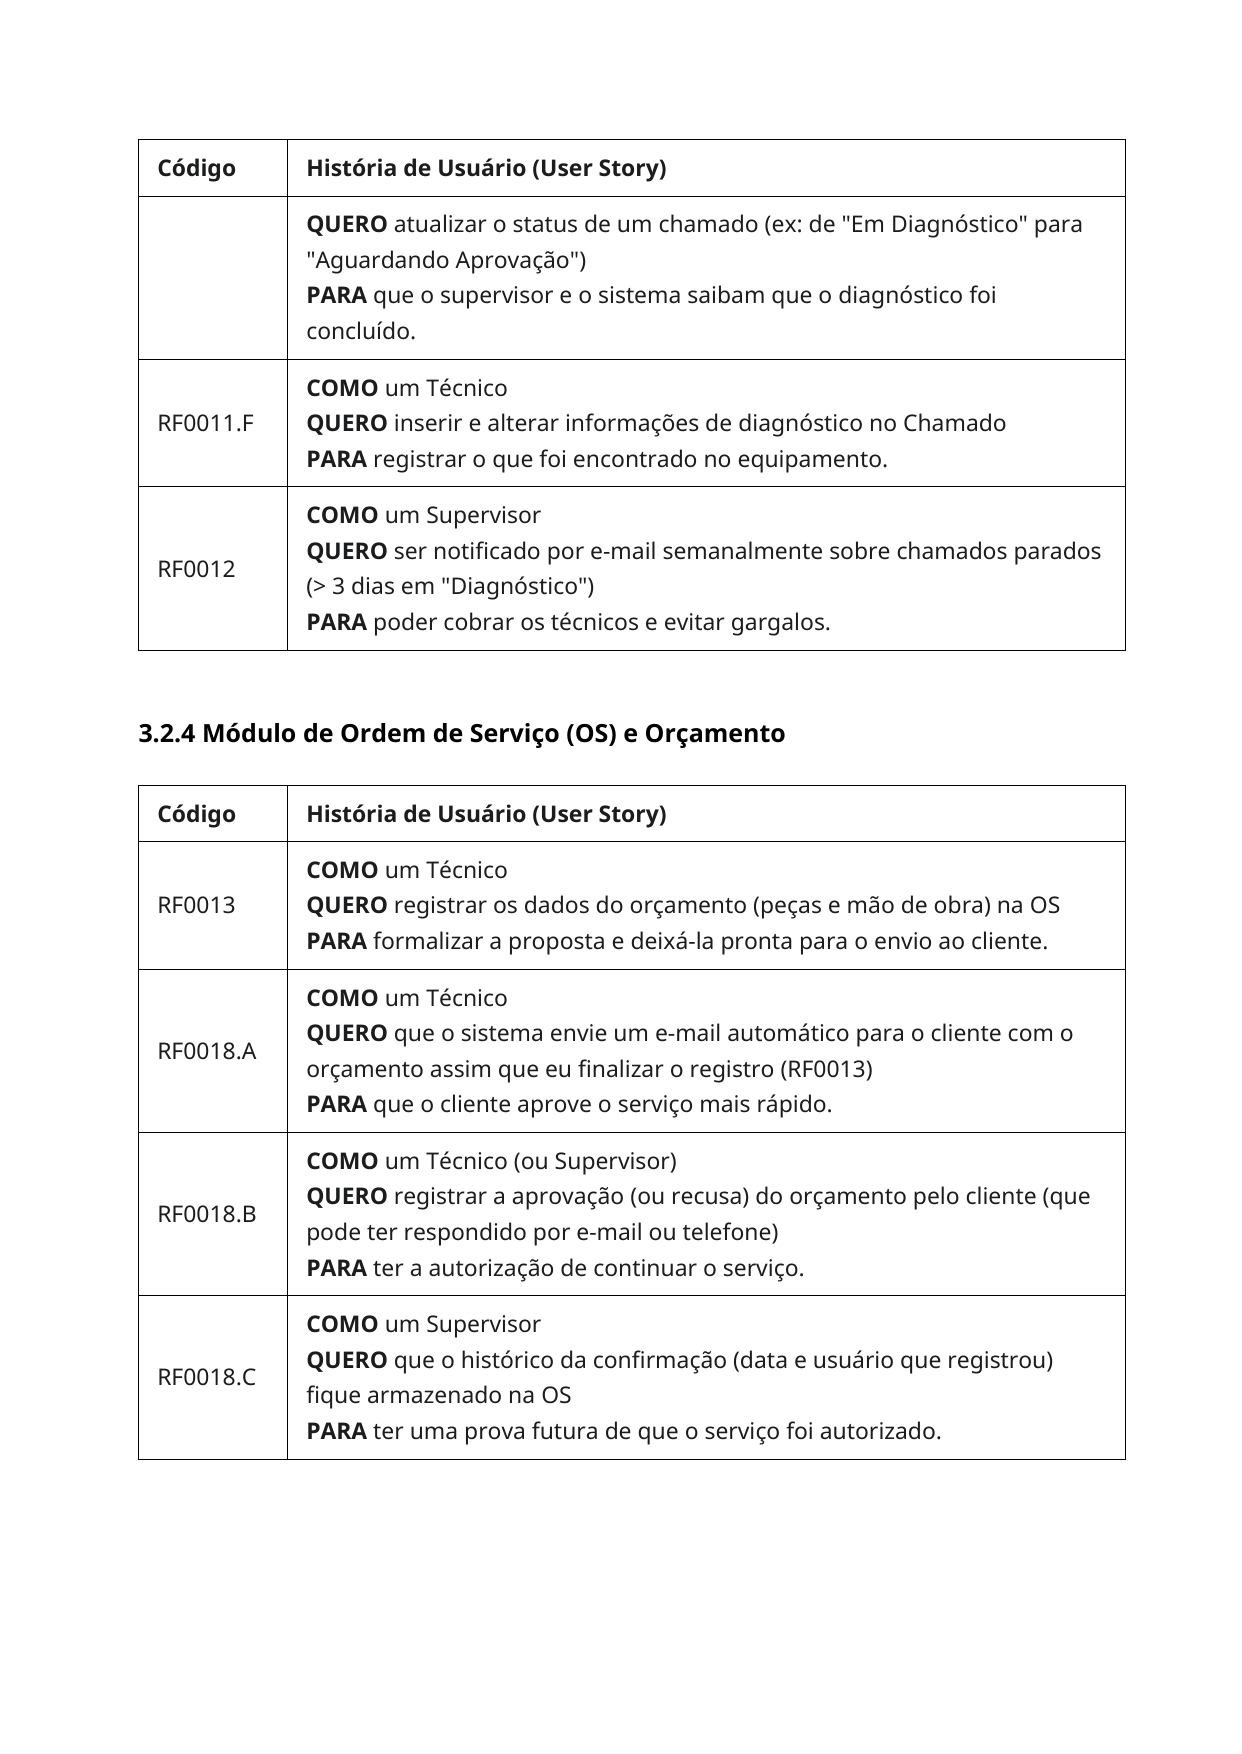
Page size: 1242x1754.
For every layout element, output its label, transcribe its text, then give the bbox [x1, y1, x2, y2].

table_cell COMO um Supervisor QUERO ser notificado por e-mail semanalmente sobre chamados parados (> 3 dias em "Diagnóstico") PARA poder cobrar os técnicos e evitar gargalos. [288, 487, 1125, 650]
table_cell QUERO atualizar o status de um chamado (ex: de "Em Diagnóstico" para "Aguardando Aprovação") PARA que o supervisor e o sistema saibam que o diagnóstico foi concluído. [288, 197, 1125, 359]
table_cell RF0018.C [139, 1296, 287, 1458]
table_cell RF0018.A [139, 970, 287, 1132]
table_cell RF0011.F [139, 360, 287, 486]
table_header História de Usuário (User Story) [288, 786, 1125, 841]
table_cell COMO um Técnico (ou Supervisor) QUERO registrar a aprovação (ou recusa) do orçamento pelo cliente (que pode ter respondido por e-mail ou telefone) PARA ter a autorização de continuar o serviço. [288, 1133, 1125, 1295]
table_header Código [139, 140, 287, 196]
table_header Código [139, 786, 287, 841]
table_cell COMO um Técnico QUERO que o sistema envie um e-mail automático para o cliente com o orçamento assim que eu finalizar o registro (RF0013) PARA que o cliente aprove o serviço mais rápido. [288, 970, 1125, 1132]
table_cell RF0018.B [139, 1133, 287, 1295]
table_cell [139, 197, 287, 359]
table_cell COMO um Supervisor QUERO que o histórico da confirmação (data e usuário que registrou) fique armazenado na OS PARA ter uma prova futura de que o serviço foi autorizado. [288, 1296, 1125, 1458]
subtitle 3.2.4 Módulo de Ordem de Serviço (OS) e Orçamento [138, 715, 1125, 749]
table_cell COMO um Técnico QUERO registrar os dados do orçamento (peças e mão de obra) na OS PARA formalizar a proposta e deixá-la pronta para o envio ao cliente. [288, 842, 1125, 969]
table_cell RF0013 [139, 842, 287, 969]
table_cell COMO um Técnico QUERO inserir e alterar informações de diagnóstico no Chamado PARA registrar o que foi encontrado no equipamento. [288, 360, 1125, 486]
table_cell RF0012 [139, 487, 287, 650]
table_header História de Usuário (User Story) [288, 140, 1125, 196]
